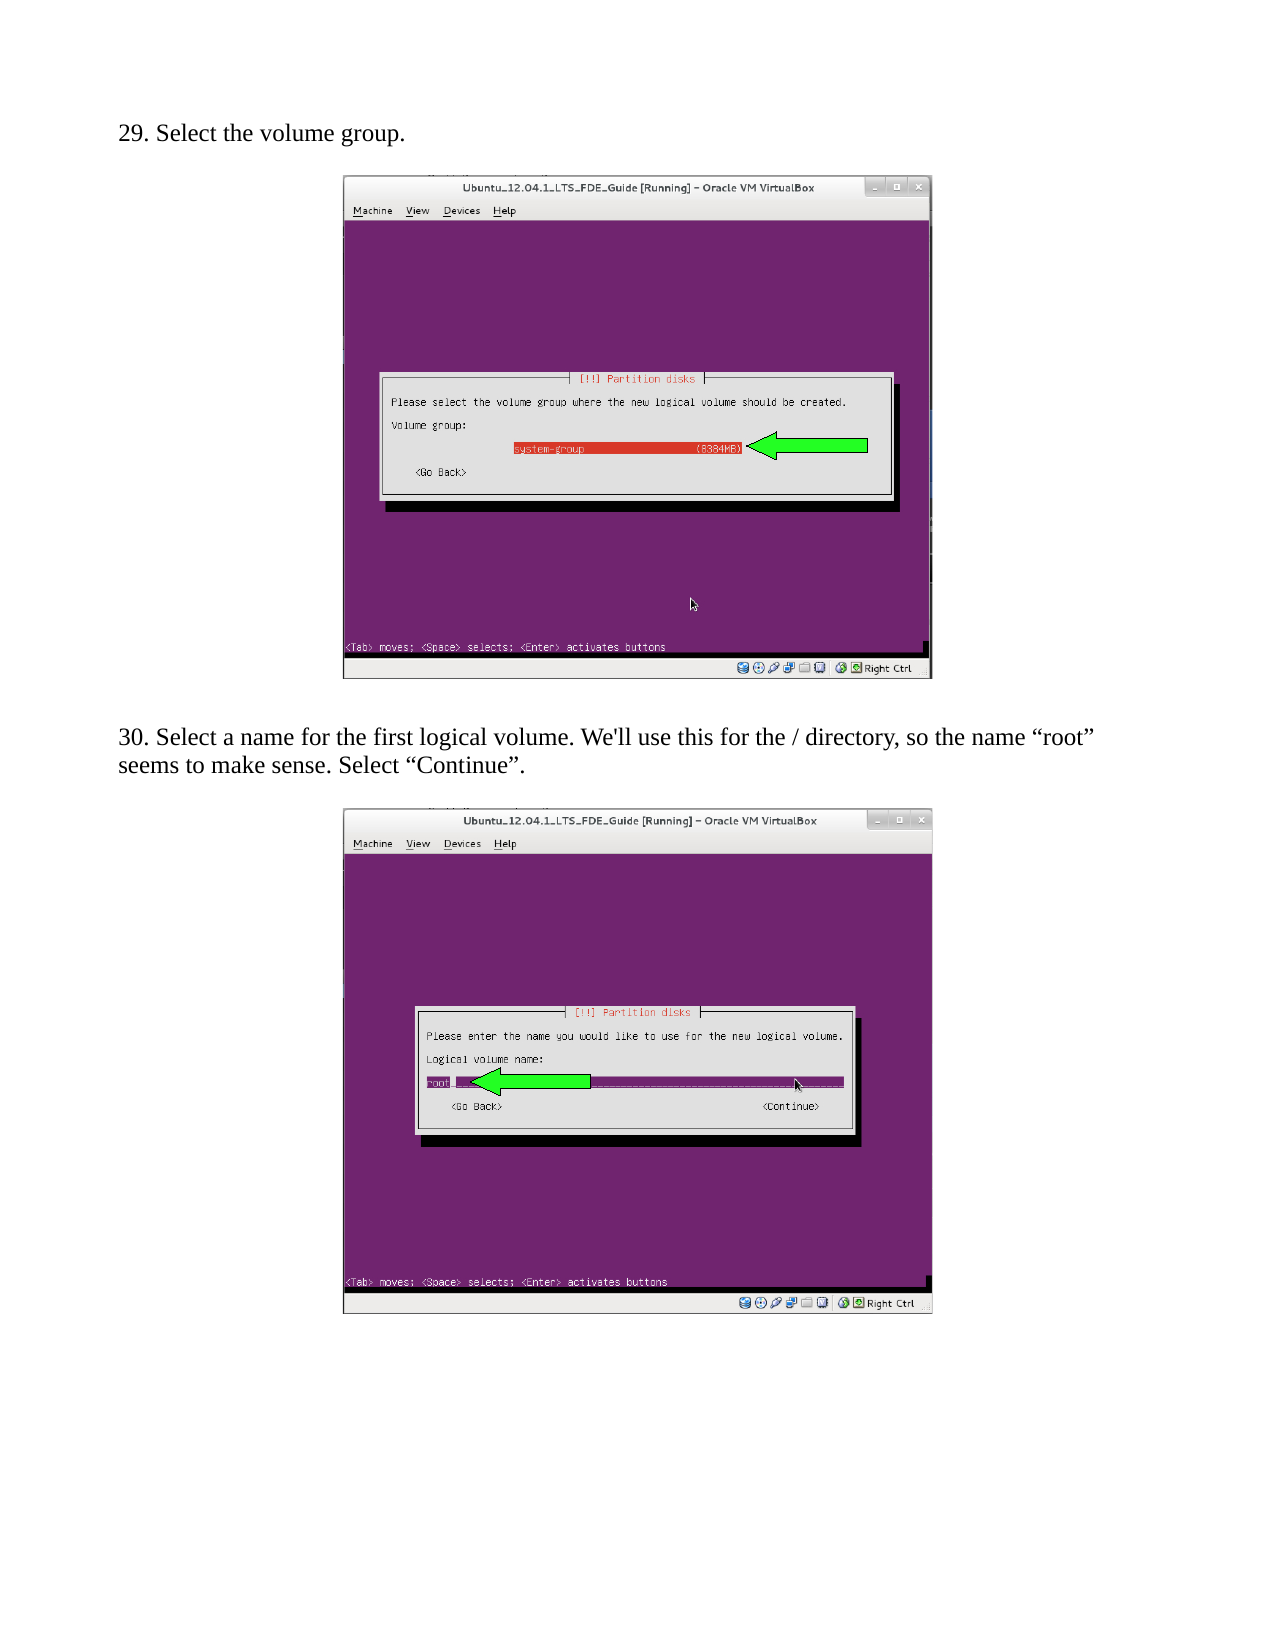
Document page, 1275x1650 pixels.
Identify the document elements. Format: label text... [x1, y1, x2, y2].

picture [342, 175, 933, 679]
picture [342, 808, 933, 1314]
text 29. Select the volume group. [118, 118, 1157, 147]
text 30. Select a name for the first logical volume. We'll use this for the / directory, so the name “root” seems to make sense. Select “Continue”. [118, 722, 1157, 779]
